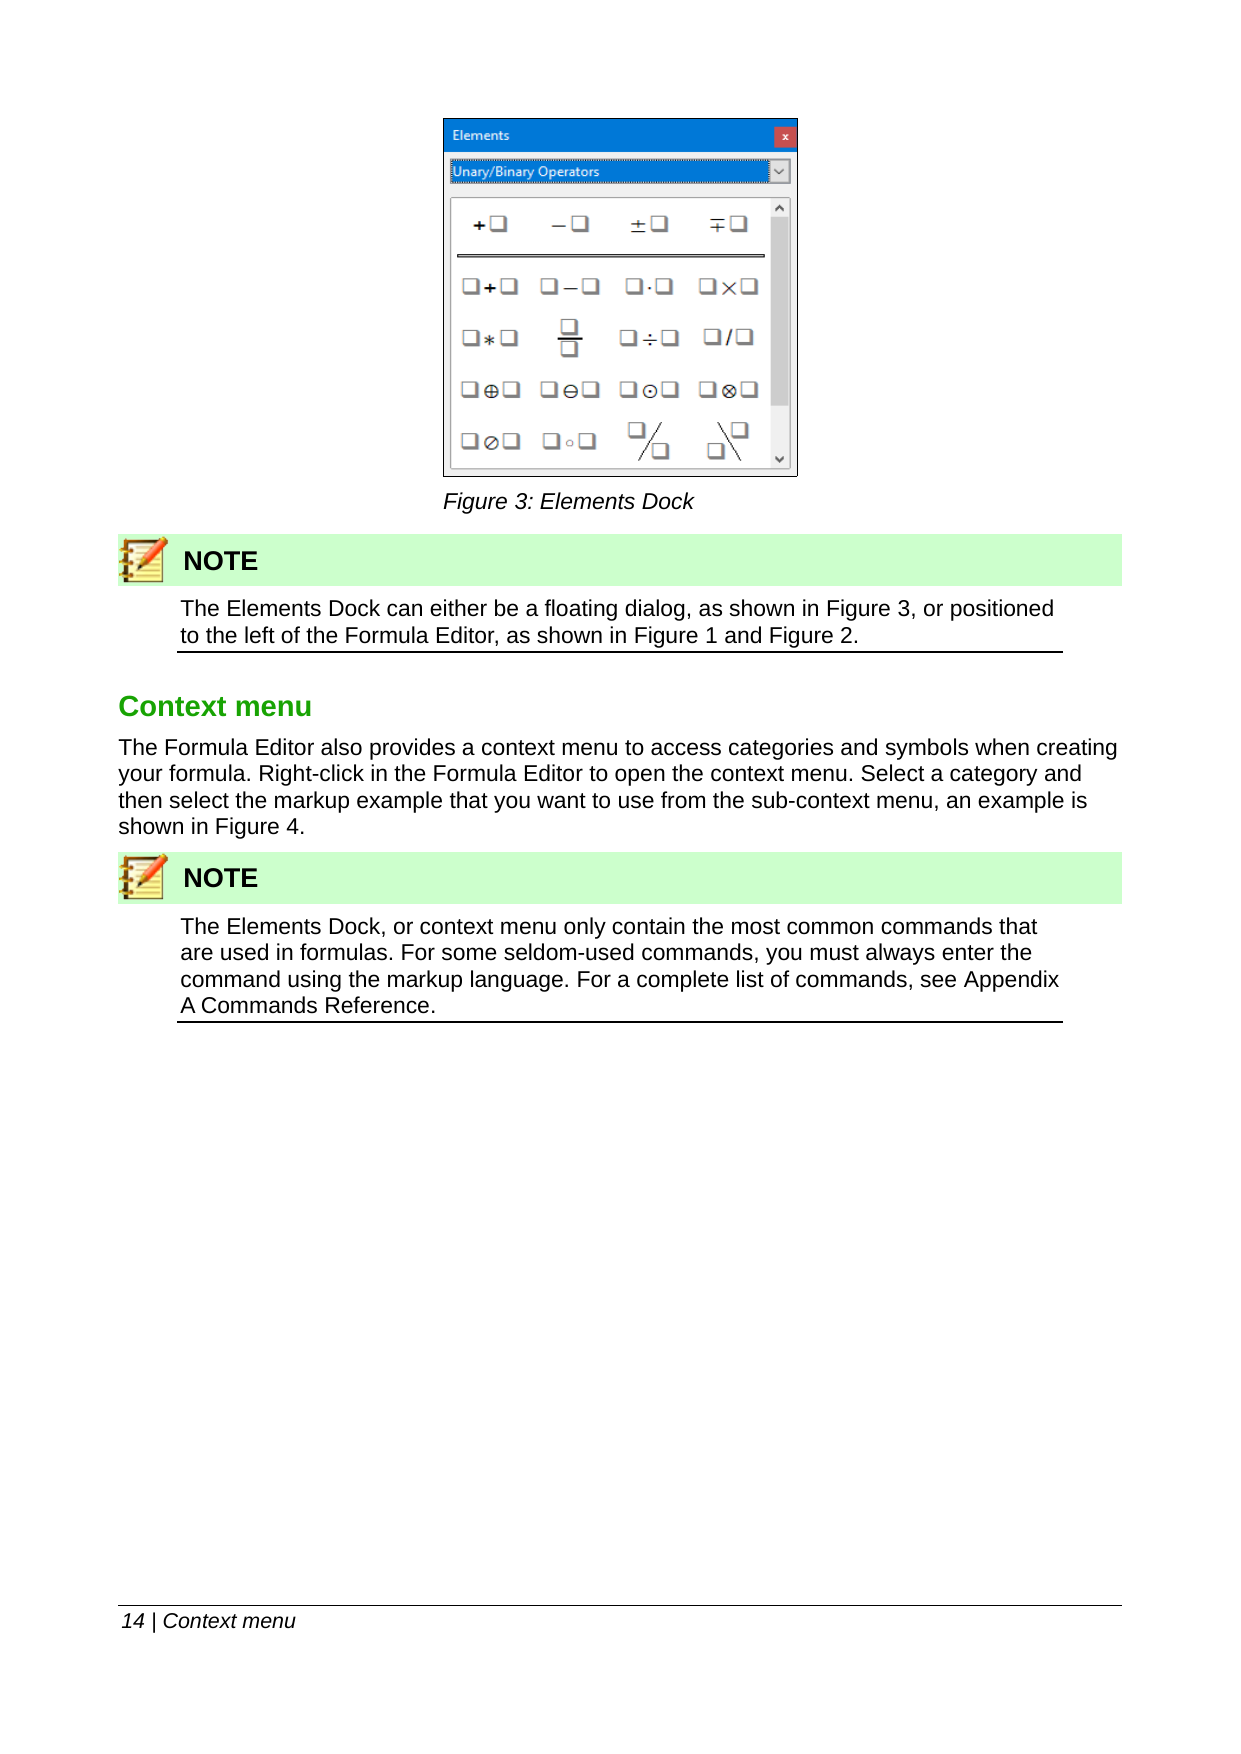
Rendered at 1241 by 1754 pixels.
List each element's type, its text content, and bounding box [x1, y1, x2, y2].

subtitle NOTE [118, 534, 1122, 586]
text Figure 3: Elements Dock [443, 488, 797, 514]
picture [119, 535, 170, 586]
text The Elements Dock can either be a floating dialog, as shown in Figure 3, or positioned to the left of the Formula Editor, as shown in Figure 1 and Figure 2. [177, 592, 1063, 651]
subtitle NOTE [118, 852, 1122, 904]
subtitle Context menu [118, 689, 1122, 722]
picture [119, 852, 170, 903]
text The Formula Editor also provides a context menu to access categories and symbols when creating your formula. Right-click in the Formula Editor to open the context menu. Select a category and then select the markup example that you want to use from the sub-context menu, an example is shown in Figure 4. [118, 734, 1122, 839]
picture [444, 119, 797, 476]
text The Elements Dock, or context menu only contain the most common commands that are used in formulas. For some seldom-used commands, you must always enter the command using the markup language. For a complete list of commands, see Appendix A Commands Reference. [177, 910, 1063, 1021]
